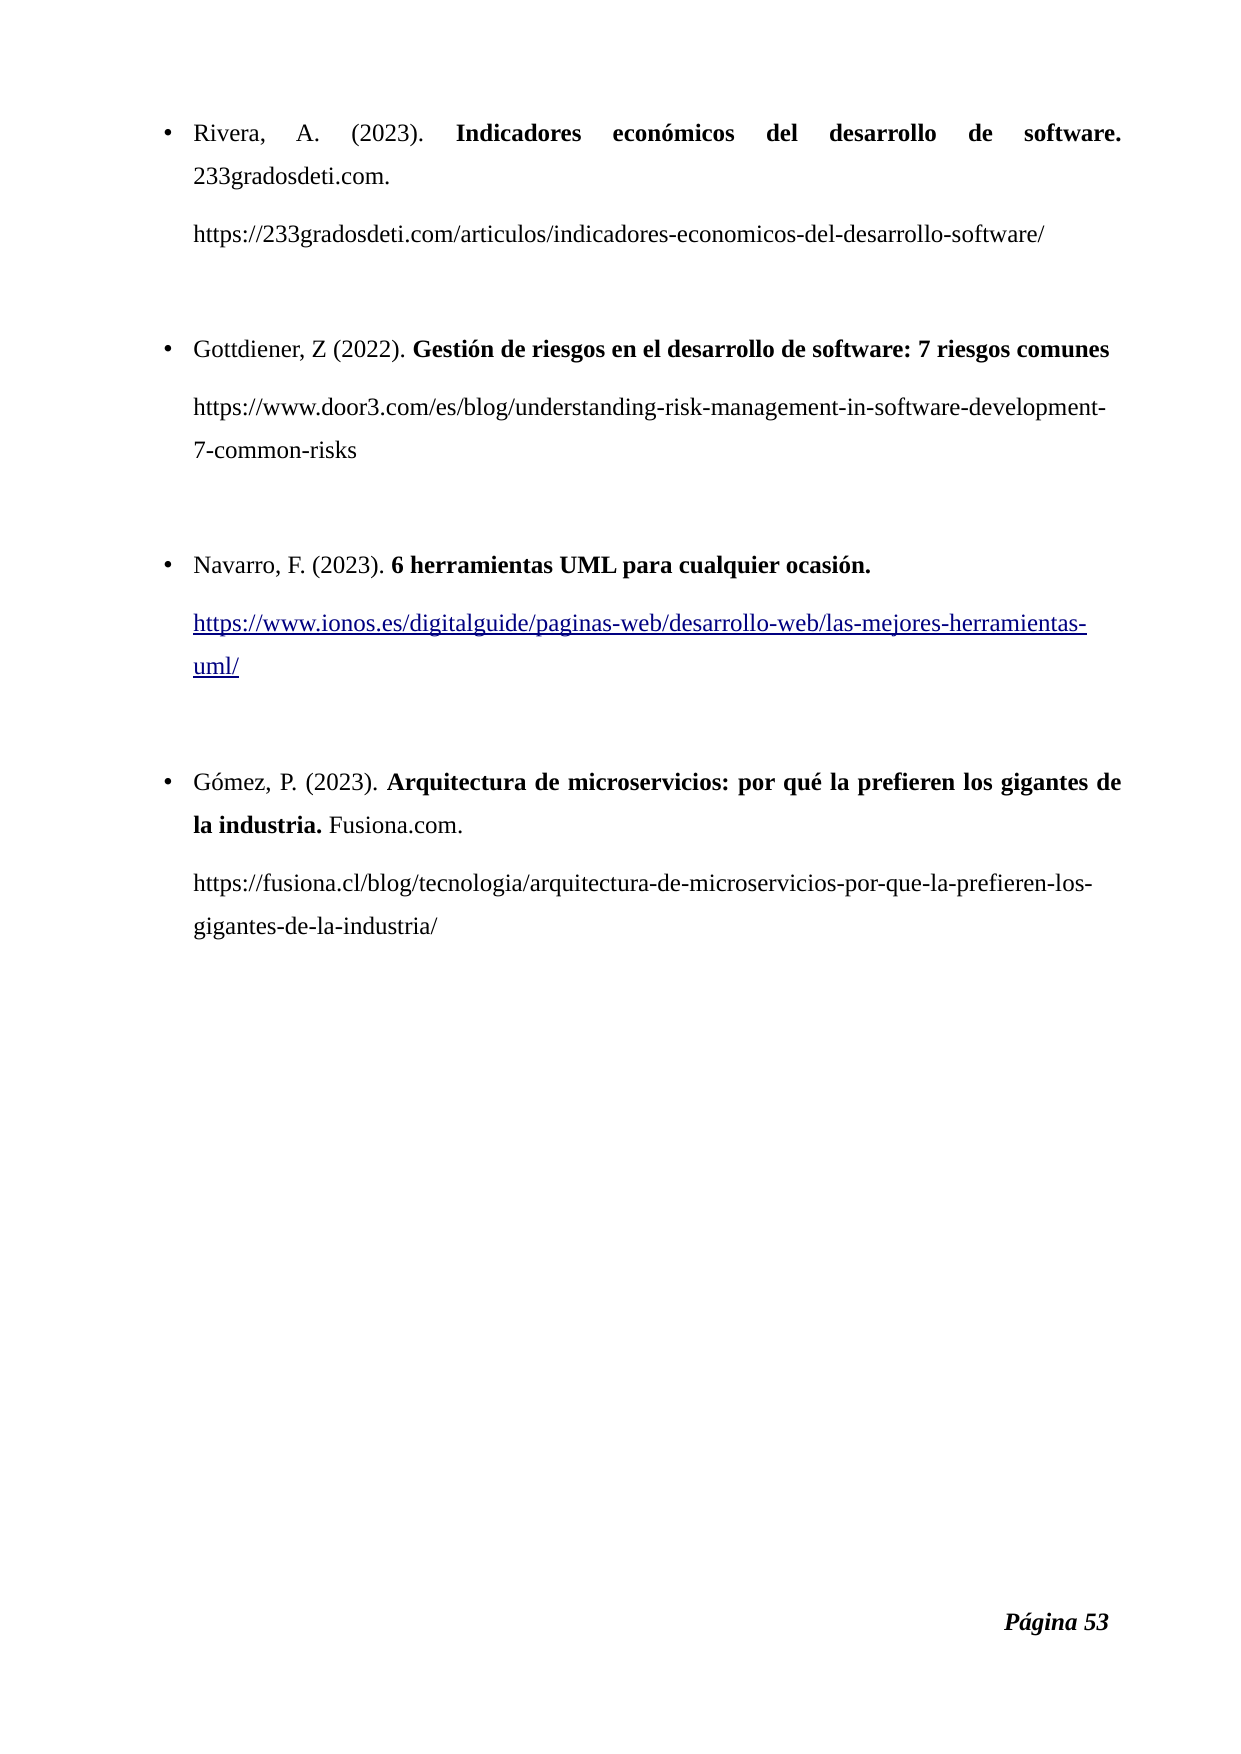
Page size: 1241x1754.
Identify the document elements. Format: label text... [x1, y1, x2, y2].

list Rivera, A. (2023). Indicadores económicos del desarrollo de software. 233gradosdeti.com. [164, 118, 1122, 190]
list https://www.ionos.es/digitalguide/paginas-web/desarrollo-web/las-mejores-herramientas-uml/ [164, 608, 1122, 680]
list https://fusiona.cl/blog/tecnologia/arquitectura-de-microservicios-por-que-la-prefieren-los-gigantes-de-la-industria/ [164, 868, 1122, 939]
list Gómez, P. (2023). Arquitectura de microservicios: por qué la prefieren los gigantes de la industria. Fusiona.com. [164, 767, 1122, 839]
list Navarro, F. (2023). 6 herramientas UML para cualquier ocasión. [164, 551, 1122, 579]
list https://www.door3.com/es/blog/understanding-risk-management-in-software-development-7-common-risks [164, 392, 1122, 464]
list https://233gradosdeti.com/articulos/indicadores-economicos-del-desarrollo-software/ [164, 219, 1122, 248]
list Gottdiener, Z (2022). Gestión de riesgos en el desarrollo de software: 7 riesgos comunes [164, 334, 1122, 363]
